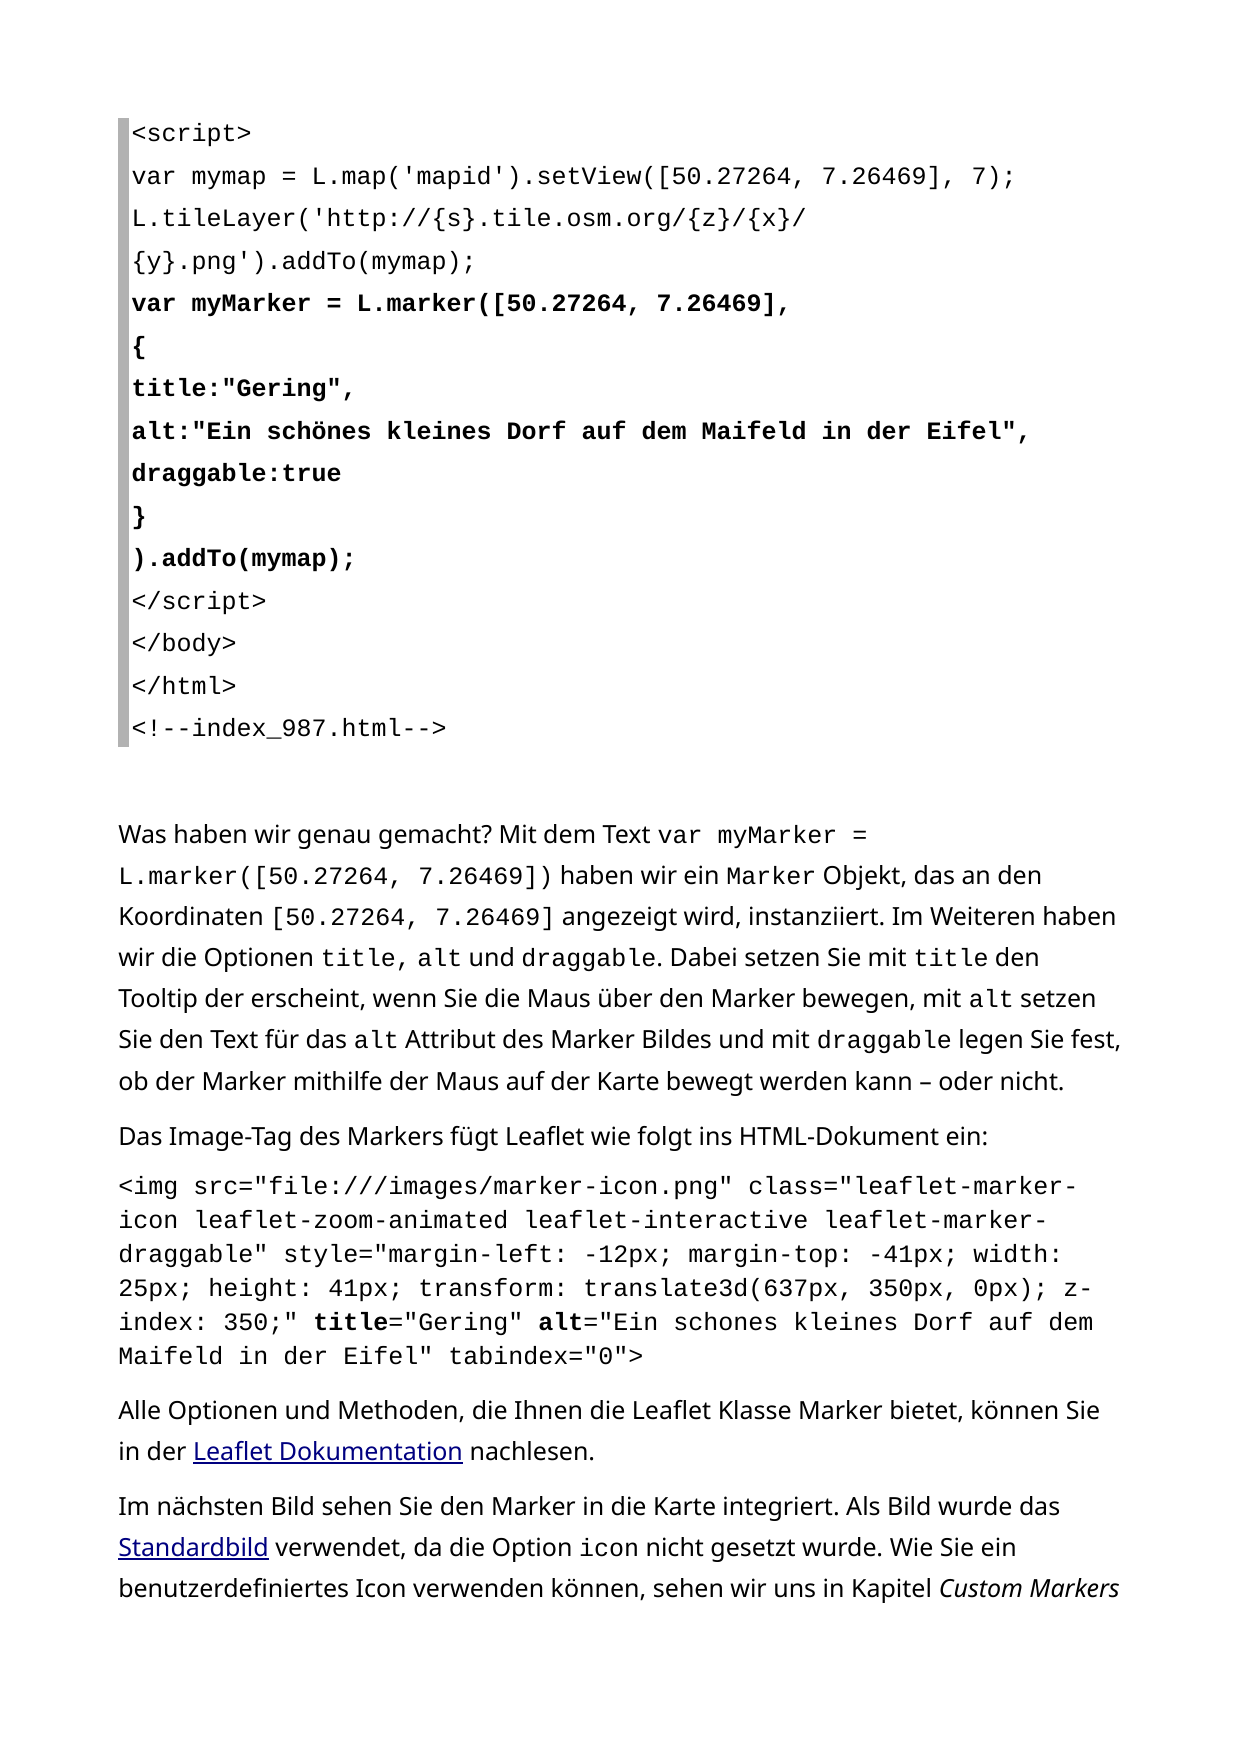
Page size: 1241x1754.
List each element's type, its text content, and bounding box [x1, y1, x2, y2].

text } [129, 501, 1122, 532]
text <img src="file:///images/marker-icon.png" class="leaflet-marker-icon leaflet-zoom-animated leaflet-interactive leaflet-marker-draggable" style="margin-left: -12px; margin-top: -41px; width: 25px; height: 41px; transform: translate3d(637px, 350px, 0px); z-index: 350;" title="Gering" alt="Ein schones kleines Dorf auf dem Maifeld in der Eifel" tabindex="0"> [118, 1174, 1122, 1372]
text <!--index_987.html--> [129, 713, 1122, 747]
text Alle Optionen und Methoden, die Ihnen die Leaflet Klasse Marker bietet, können Sie in der Leaflet Dokumentation nachlesen. [118, 1392, 1122, 1467]
text Das Image-Tag des Markers fügt Leaflet wie folgt ins HTML-Dokument ein: [118, 1118, 1122, 1153]
text Was haben wir genau gemacht? Mit dem Text var myMarker = L.marker([50.27264, 7.26469]) haben wir ein Marker Objekt, das an den Koordinaten [50.27264, 7.26469] angezeigt wird, instanziiert. Im Weiteren haben wir die Optionen title, alt und draggable. Dabei setzen Sie mit title den Tooltip der erscheint, wenn Sie die Maus über den Marker bewegen, mit alt setzen Sie den Text für das alt Attribut des Marker Bildes und mit draggable legen Sie fest, ob der Marker mithilfe der Maus auf der Karte bewegt werden kann – oder nicht. [118, 817, 1122, 1097]
text <script> [129, 118, 1122, 149]
text Im nächsten Bild sehen Sie den Marker in die Karte integriert. Als Bild wurde das Standardbild verwendet, da die Option icon nicht gesetzt wurde. Wie Sie ein benutzerdefiniertes Icon verwenden können, sehen wir uns in Kapitel Custom Markers [118, 1488, 1122, 1604]
text </script> [129, 586, 1122, 617]
text var myMarker = L.marker([50.27264, 7.26469], [129, 288, 1122, 319]
text var mymap = L.map('mapid').setView([50.27264, 7.26469], 7); [129, 161, 1122, 192]
text ).addTo(mymap); [129, 543, 1122, 574]
text </body> [129, 628, 1122, 659]
text L.tileLayer('http://{s}.tile.osm.org/{z}/{x}/{y}.png').addTo(mymap); [129, 203, 1122, 277]
text title:"Gering", [129, 373, 1122, 404]
text alt:"Ein schönes kleines Dorf auf dem Maifeld in der Eifel", [129, 416, 1122, 447]
text </html> [129, 671, 1122, 702]
text { [129, 331, 1122, 362]
text draggable:true [129, 458, 1122, 489]
